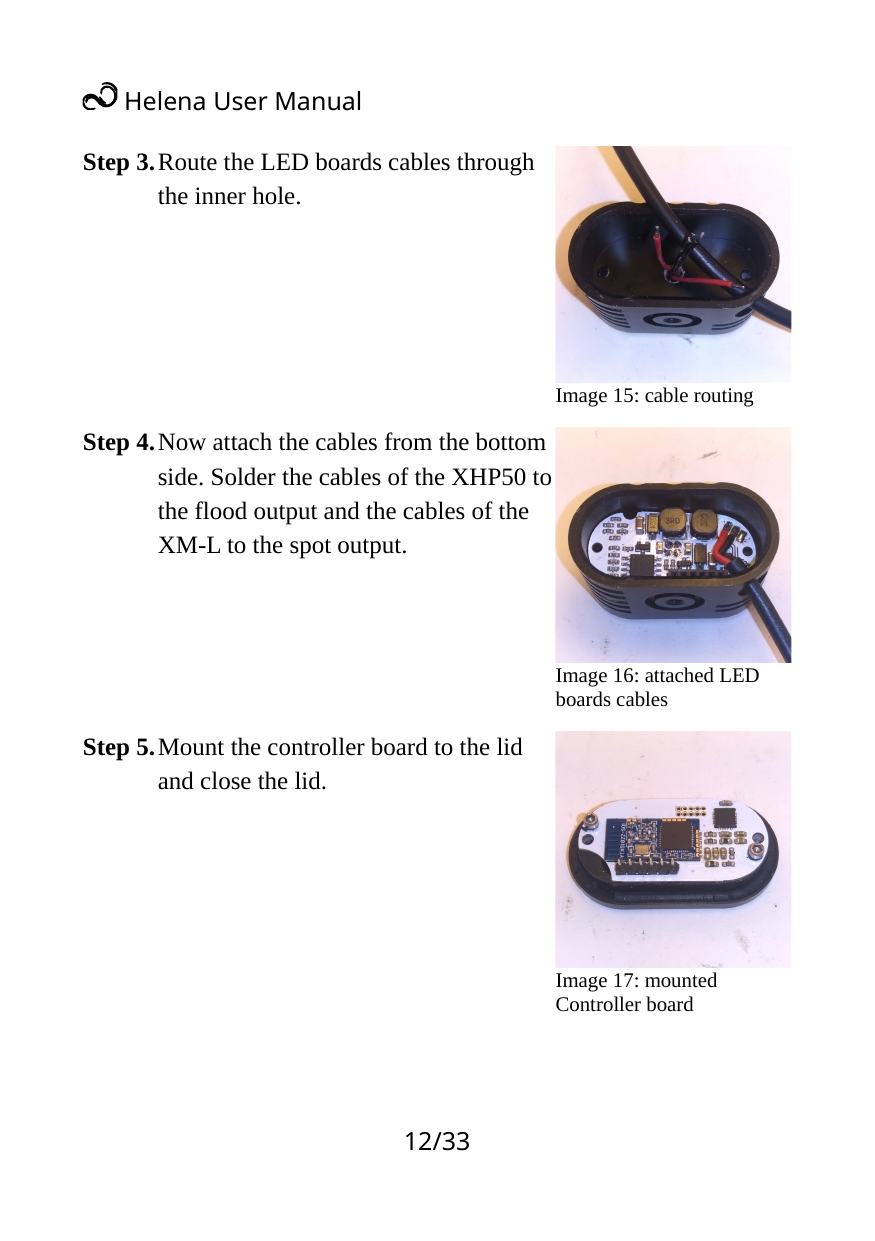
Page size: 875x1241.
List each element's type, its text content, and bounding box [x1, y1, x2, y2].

list Image 16: attached LED boards cables [555, 663, 791, 711]
list Mount the controller board to the lid and close the lid. [83, 732, 555, 1016]
list Now attach the cables from the bottom side. Solder the cables of the XHP50 to the flood output and the cables of the XM-L to the spot output. [83, 427, 555, 711]
picture [555, 427, 792, 663]
list Route the LED boards cables through the inner hole. [83, 147, 555, 407]
picture [555, 146, 792, 383]
list Image 17: mounted Controller board [555, 968, 791, 1016]
list Image 15: cable routing [555, 383, 791, 407]
picture [555, 731, 792, 968]
